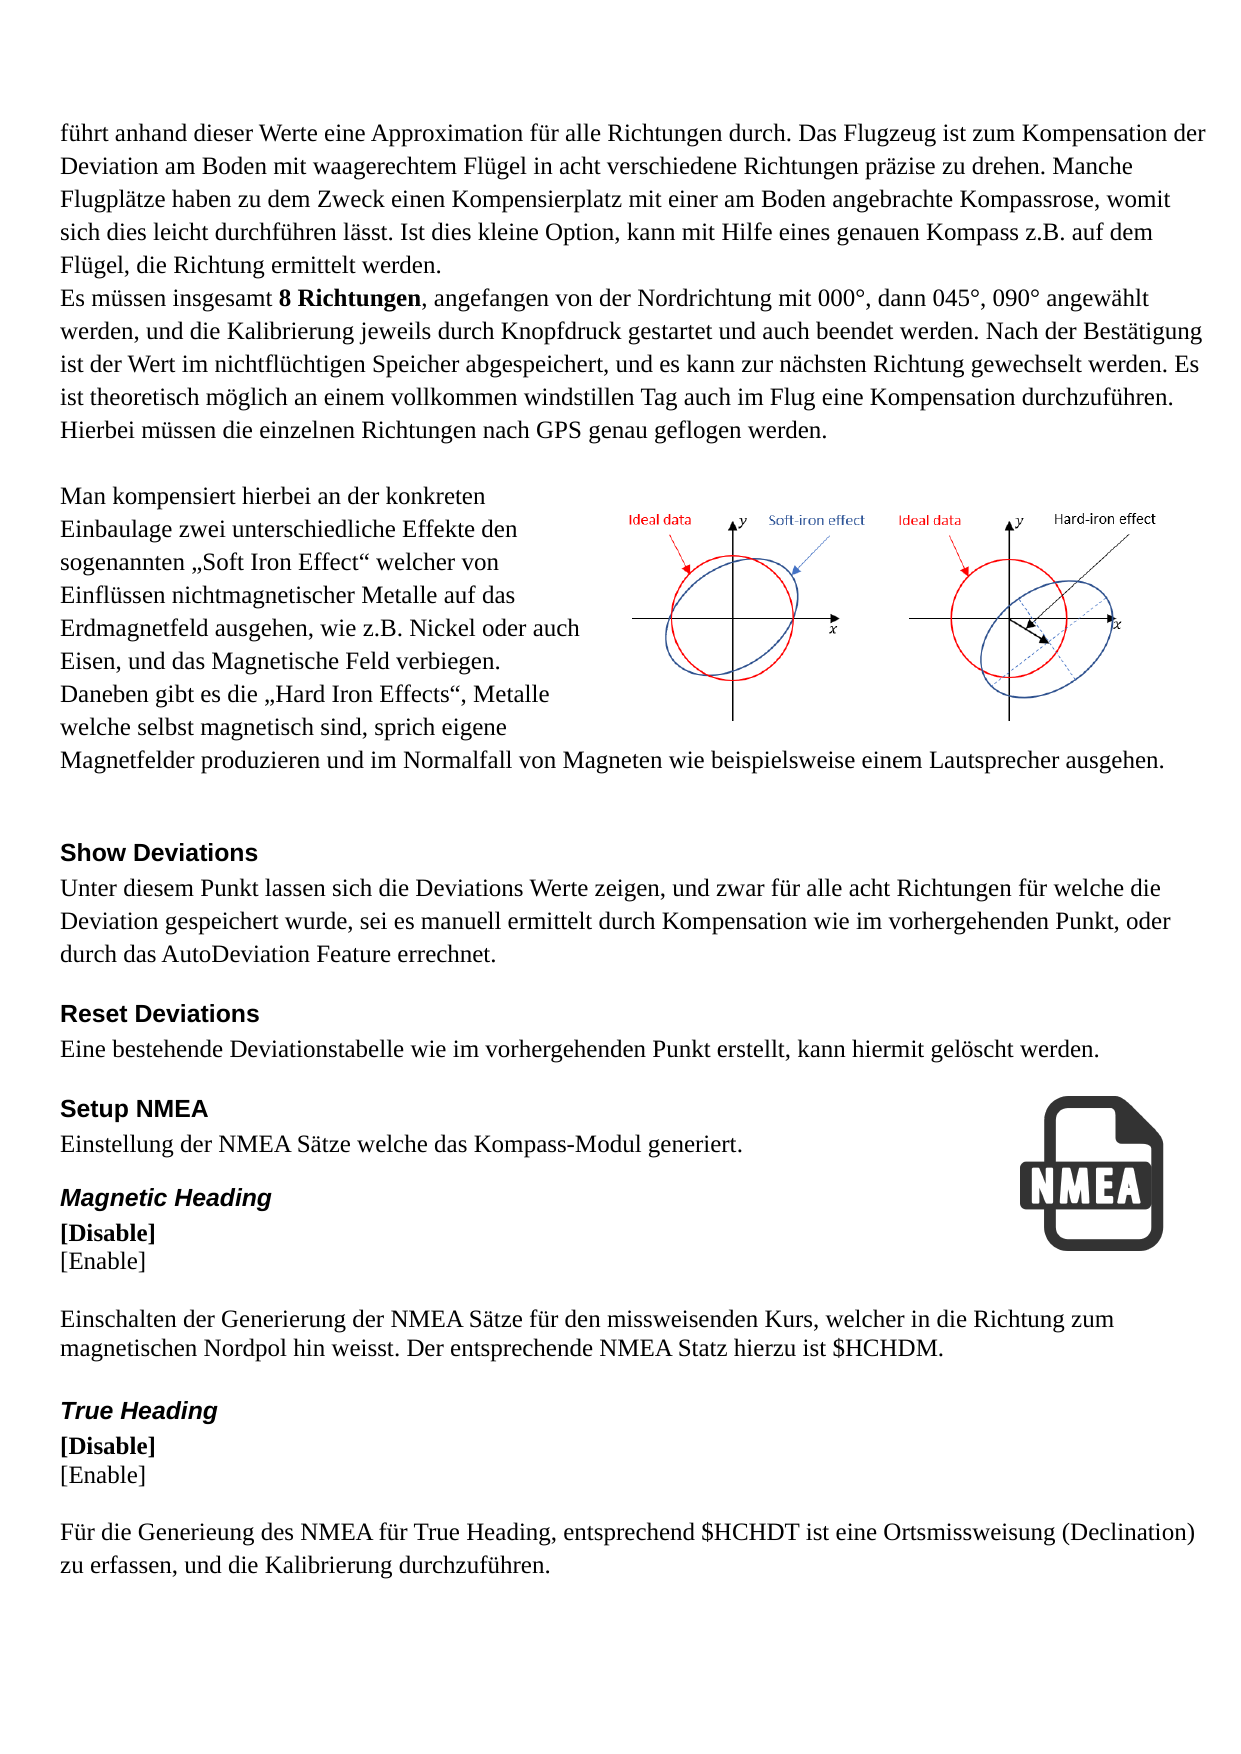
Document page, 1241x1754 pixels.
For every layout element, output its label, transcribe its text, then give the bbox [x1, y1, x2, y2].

subtitle [1175, 1183, 1207, 1211]
text [Enable] [60, 1246, 1207, 1275]
subtitle Show Deviations [60, 838, 1207, 867]
text Man kompensiert hierbei an der konkreten Einbaulage zwei unterschiedliche Effekte den sogenannten „Soft Iron Effect“ welcher von Einflüssen nichtmagnetischer Metalle auf das Erdmagnetfeld ausgehen, wie z.B. Nickel oder auch Eisen, und das Magnetische Feld verbiegen. Daneben gibt es die „Hard Iron Effects“, Metalle welche selbst magnetisch sind, sprich eigene Magnetfelder produzieren und im Normalfall von Magneten wie beispielsweise einem Lautsprecher ausgehen. [60, 481, 1207, 774]
subtitle Setup NMEA [60, 1094, 1207, 1123]
subtitle True Heading [60, 1396, 1207, 1425]
text [Disable] [60, 1431, 1207, 1460]
text Es müssen insgesamt 8 Richtungen, angefangen von der Nordrichtung mit 000°, dann 045°, 090° angewählt werden, und die Kalibrierung jeweils durch Knopfdruck gestartet und auch beendet werden. Nach der Bestätigung ist der Wert im nichtflüchtigen Speicher abgespeichert, und es kann zur nächsten Richtung gewechselt werden. Es ist theoretisch möglich an einem vollkommen windstillen Tag auch im Flug eine Kompensation durchzuführen. Hierbei müssen die einzelnen Richtungen nach GPS genau geflogen werden. [60, 283, 1207, 444]
subtitle Magnetic Heading [60, 1183, 1020, 1211]
text Unter diesem Punkt lassen sich die Deviations Werte zeigen, und zwar für alle acht Richtungen für welche die Deviation gespeichert wurde, sei es manuell ermittelt durch Kompensation wie im vorhergehenden Punkt, oder durch das AutoDeviation Feature errechnet. [60, 873, 1207, 968]
text [1175, 1218, 1207, 1246]
text Einstellung der NMEA Sätze welche das Kompass-Modul generiert. [60, 1129, 1020, 1158]
text Einschalten der Generierung der NMEA Sätze für den missweisenden Kurs, welcher in die Richtung zum magnetischen Nordpol hin weisst. Der entsprechende NMEA Statz hierzu ist $HCHDM. [60, 1304, 1207, 1361]
picture [1020, 1096, 1175, 1251]
text [Enable] [60, 1460, 1207, 1489]
text Für die Generieung des NMEA für True Heading, entsprechend $HCHDT ist eine Ortsmissweisung (Declination) zu erfassen, und die Kalibrierung durchzuführen. [60, 1517, 1207, 1579]
subtitle Reset Deviations [60, 999, 1207, 1028]
picture [611, 497, 1182, 730]
text Eine bestehende Deviationstabelle wie im vorhergehenden Punkt erstellt, kann hiermit gelöscht werden. [60, 1034, 1207, 1063]
text führt anhand dieser Werte eine Approximation für alle Richtungen durch. Das Flugzeug ist zum Kompensation der Deviation am Boden mit waagerechtem Flügel in acht verschiedene Richtungen präzise zu drehen. Manche Flugplätze haben zu dem Zweck einen Kompensierplatz mit einer am Boden angebrachte Kompassrose, womit sich dies leicht durchführen lässt. Ist dies kleine Option, kann mit Hilfe eines genauen Kompass z.B. auf dem Flügel, die Richtung ermittelt werden. [60, 118, 1207, 279]
text [Disable] [60, 1218, 1020, 1246]
